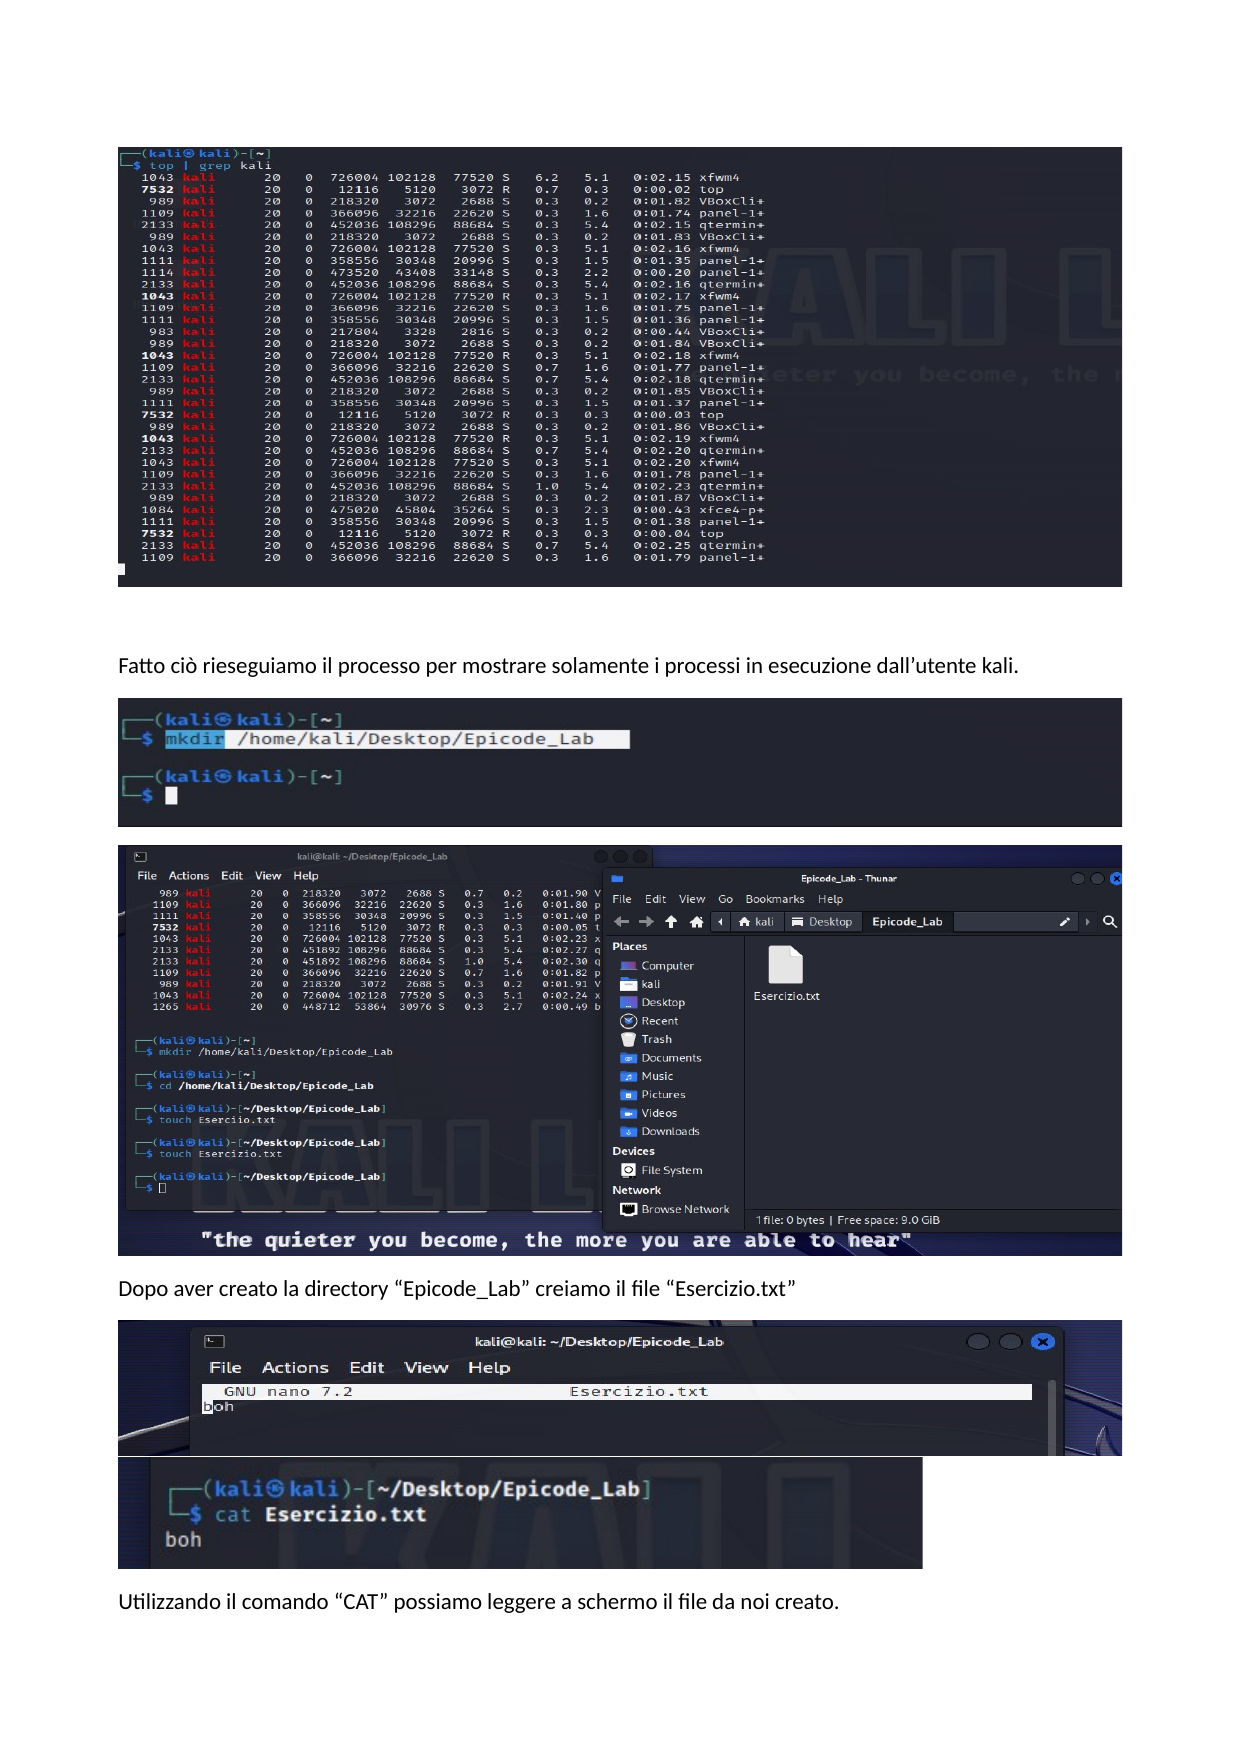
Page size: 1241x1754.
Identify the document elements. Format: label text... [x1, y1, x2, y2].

text Dopo aver creato la directory “Epicode_Lab” creiamo il file “Esercizio.txt” [118, 1274, 1122, 1302]
text Fatto ciò rieseguiamo il processo per mostrare solamente i processi in esecuzione dall’utente kali. [118, 651, 1122, 679]
text Utilizzando il comando “CAT” possiamo leggere a schermo il file da noi creato. [118, 1587, 1122, 1615]
